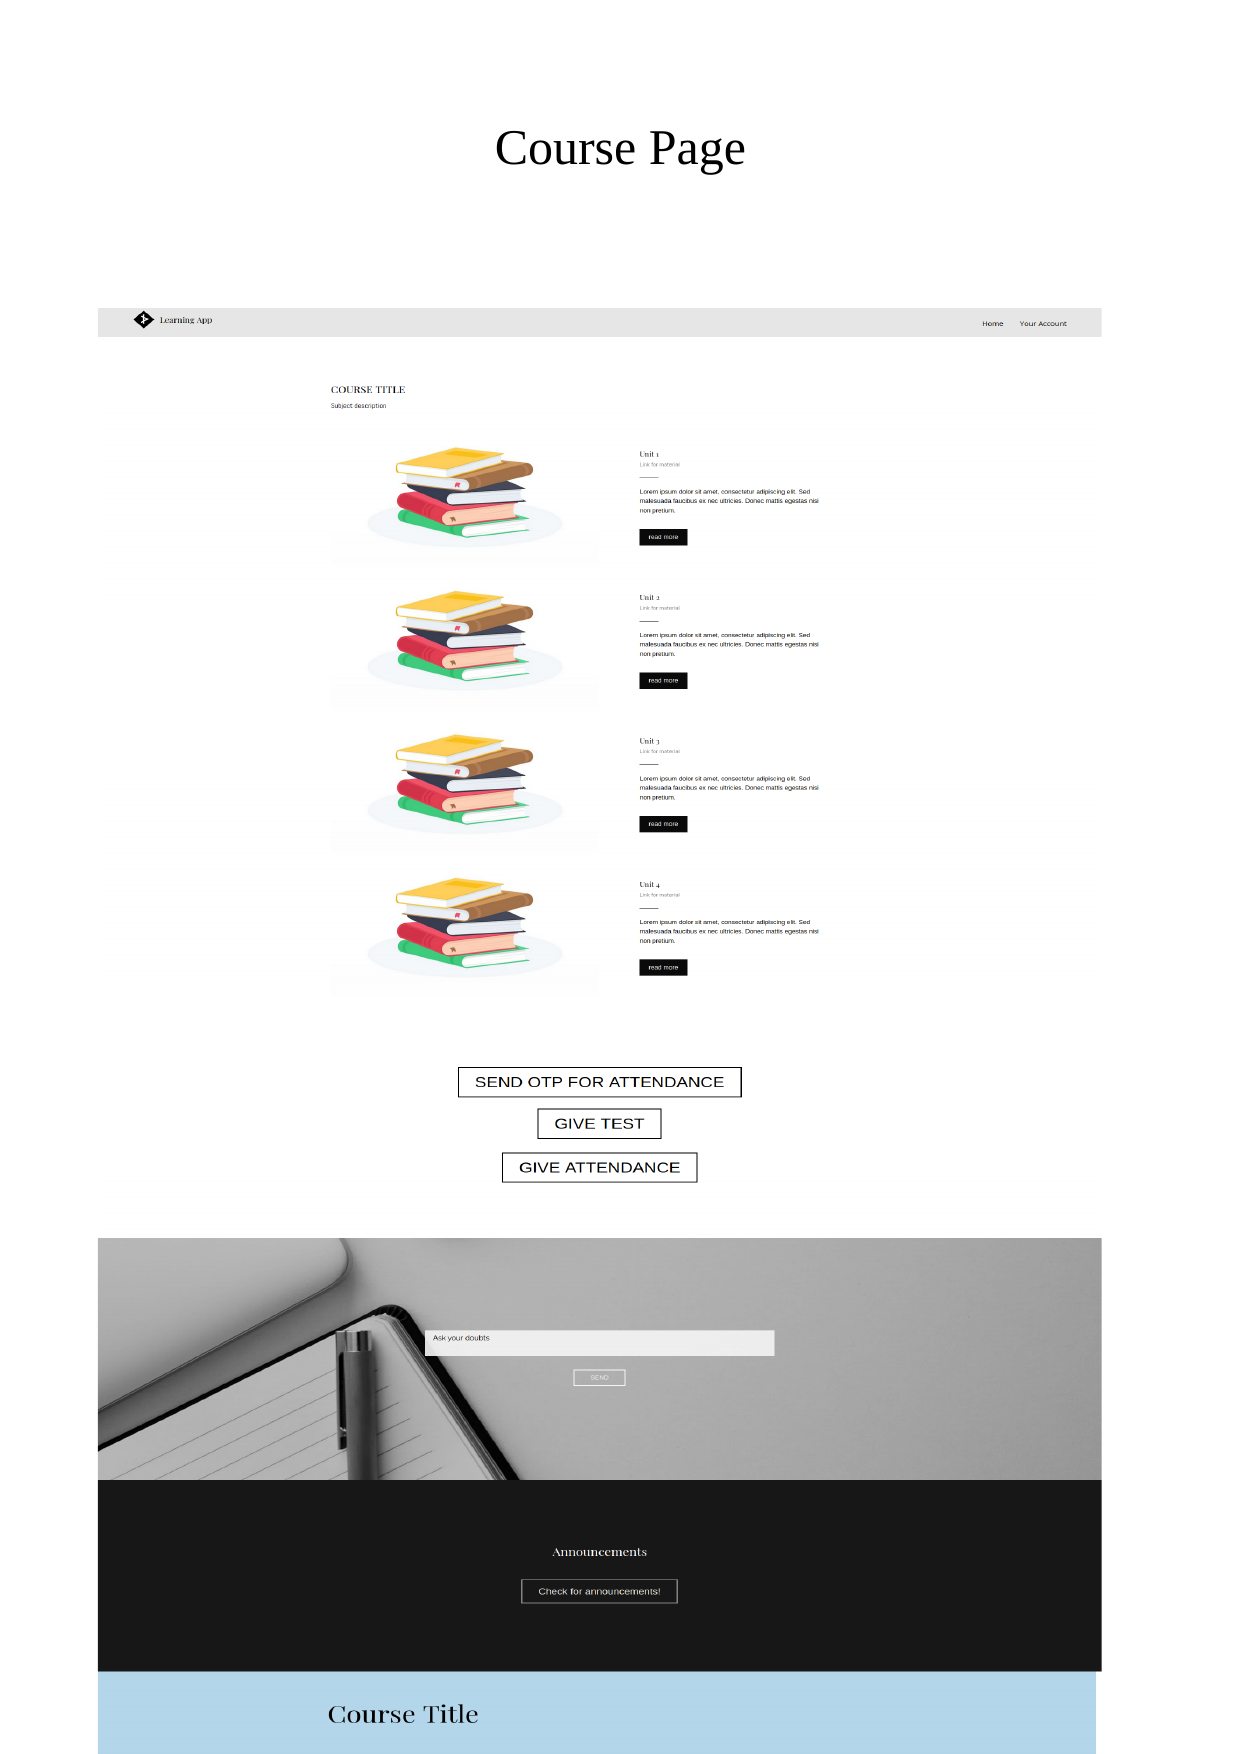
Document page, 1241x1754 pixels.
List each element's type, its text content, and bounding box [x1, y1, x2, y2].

text Course Page [118, 118, 1122, 176]
picture [97, 308, 1102, 1754]
